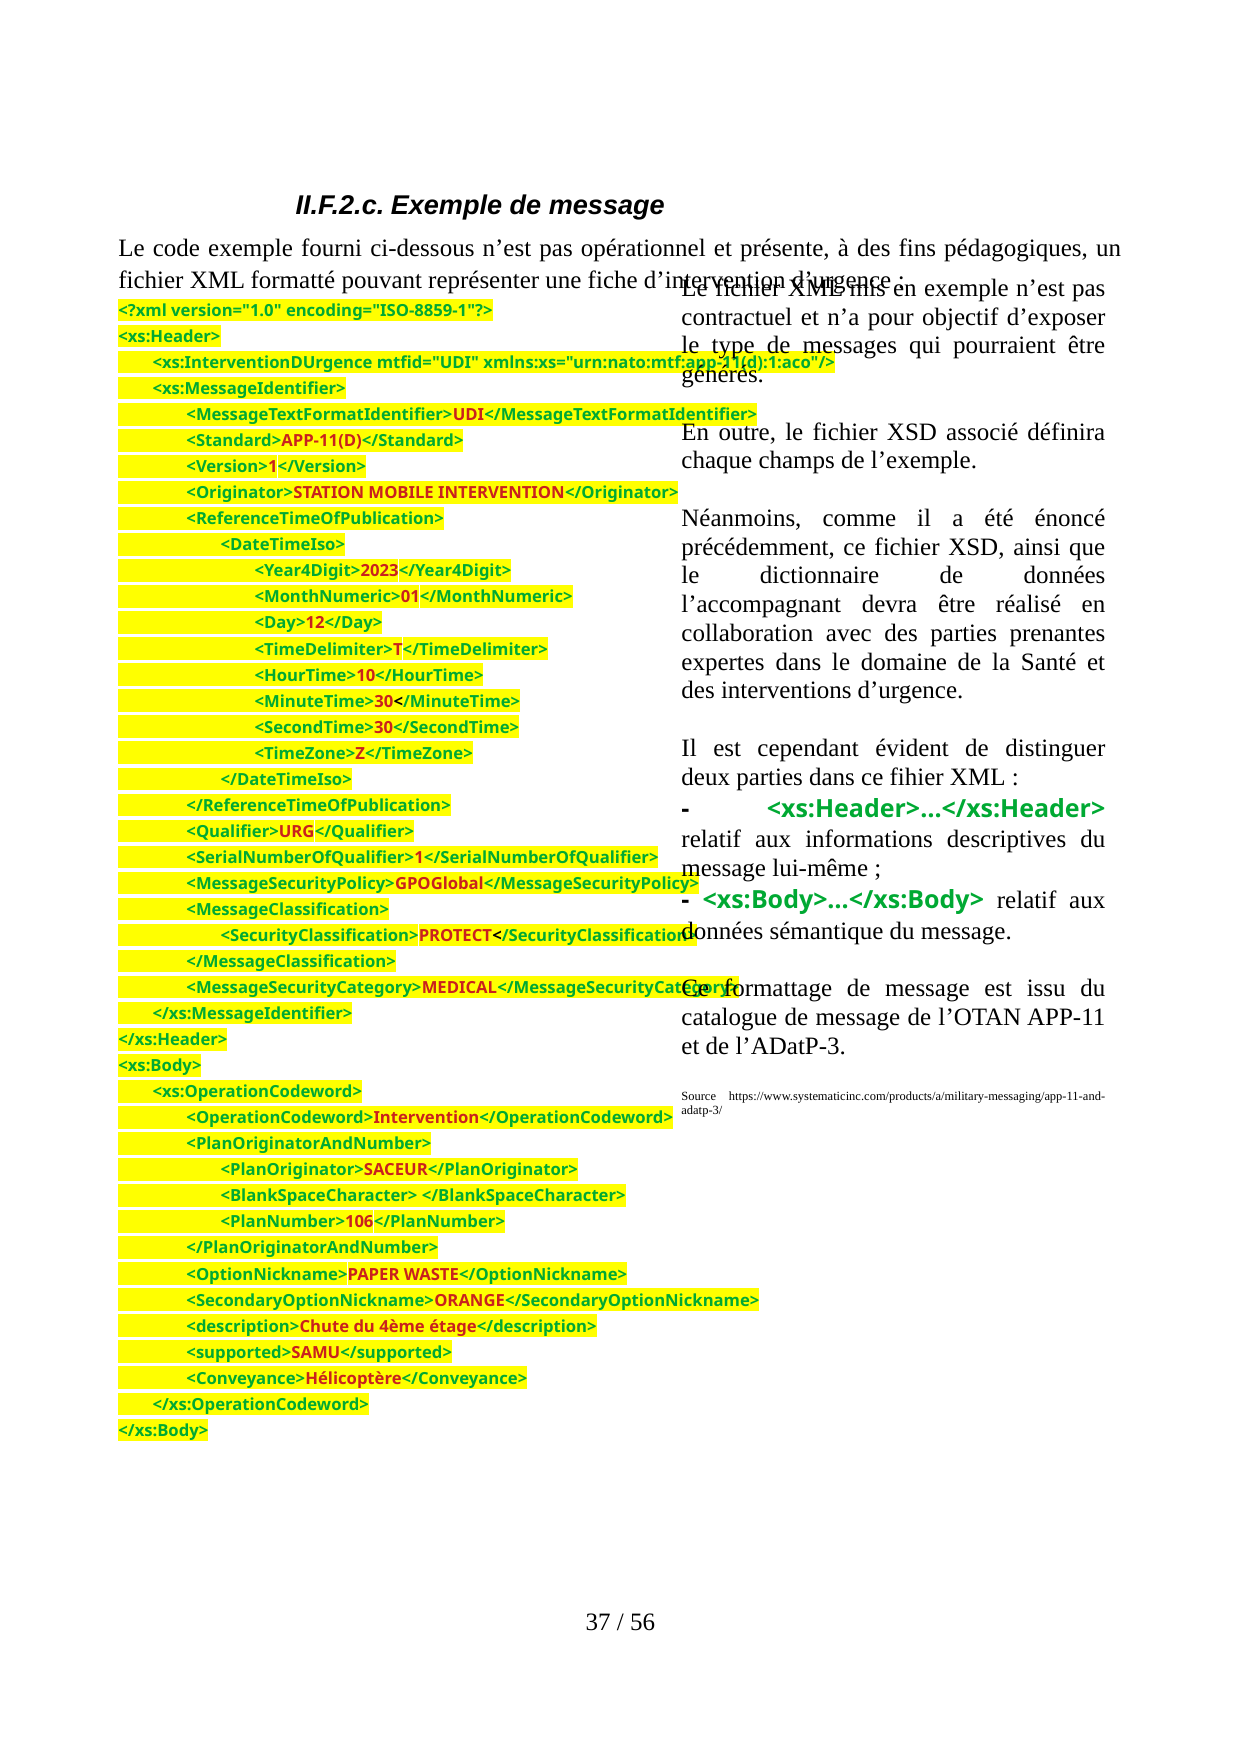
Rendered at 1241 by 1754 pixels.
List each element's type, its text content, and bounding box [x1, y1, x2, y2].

text </PlanOriginatorAndNumber> [118, 1236, 1122, 1259]
text <supported>SAMU</supported> [118, 1340, 1122, 1363]
text <SecurityClassification>PROTECT</SecurityClassification> [118, 924, 1122, 946]
text <Conveyance>Hélicoptère</Conveyance> [118, 1366, 1122, 1389]
text <ReferenceTimeOfPublication> [118, 507, 1122, 530]
text <PlanOriginator>SACEUR</PlanOriginator> [118, 1158, 1122, 1181]
text <xs:Body> [118, 1054, 1122, 1077]
text </xs:OperationCodeword> [118, 1392, 1122, 1415]
text <xs:Header> [118, 325, 1122, 347]
text <xs:MessageIdentifier> [118, 377, 1122, 399]
text </MessageClassification> [118, 950, 1122, 972]
text <SerialNumberOfQualifier>1</SerialNumberOfQualifier> [118, 846, 1122, 868]
text <?xml version="1.0" encoding="ISO-8859-1"?> [118, 299, 1122, 321]
text <Year4Digit>2023</Year4Digit> [118, 559, 1122, 582]
text <description>Chute du 4ème étage</description> [118, 1314, 1122, 1337]
text <MonthNumeric>01</MonthNumeric> [118, 585, 1122, 608]
text </xs:Header> [118, 1028, 1122, 1051]
text <MessageClassification> [118, 898, 1122, 920]
text <TimeZone>Z</TimeZone> [118, 741, 1122, 764]
text <OperationCodeword>Intervention</OperationCodeword> [118, 1106, 1122, 1129]
text <PlanNumber>106</PlanNumber> [118, 1210, 1122, 1233]
text <Originator>STATION MOBILE INTERVENTION</Originator> [118, 481, 1122, 504]
text <MinuteTime>30</MinuteTime> [118, 689, 1122, 712]
text <MessageTextFormatIdentifier>UDI</MessageTextFormatIdentifier> [118, 403, 1122, 426]
text <Day>12</Day> [118, 611, 1122, 634]
text <xs:OperationCodeword> [118, 1080, 1122, 1103]
text </ReferenceTimeOfPublication> [118, 793, 1122, 816]
text <HourTime>10</HourTime> [118, 663, 1122, 686]
text <PlanOriginatorAndNumber> [118, 1132, 1122, 1155]
subtitle Exemple de message [118, 189, 1122, 220]
text <SecondTime>30</SecondTime> [118, 715, 1122, 738]
text <xs:InterventionDUrgence mtfid="UDI" xmlns:xs="urn:nato:mtf:app-11(d):1:aco"/> [118, 351, 1122, 373]
text </xs:MessageIdentifier> [118, 1002, 1122, 1024]
text <BlankSpaceCharacter> </BlankSpaceCharacter> [118, 1184, 1122, 1207]
text <DateTimeIso> [118, 533, 1122, 556]
text <TimeDelimiter>T</TimeDelimiter> [118, 637, 1122, 660]
text <SecondaryOptionNickname>ORANGE</SecondaryOptionNickname> [118, 1288, 1122, 1311]
text <Qualifier>URG</Qualifier> [118, 819, 1122, 842]
text <MessageSecurityCategory>MEDICAL</MessageSecurityCategory> [118, 976, 1122, 998]
text <OptionNickname>PAPER WASTE</OptionNickname> [118, 1262, 1122, 1285]
text <Standard>APP-11(D)</Standard> [118, 429, 1122, 452]
text <MessageSecurityPolicy>GPOGlobal</MessageSecurityPolicy> [118, 872, 1122, 894]
text </xs:Body> [118, 1418, 1122, 1441]
text </DateTimeIso> [118, 767, 1122, 790]
text <Version>1</Version> [118, 455, 1122, 478]
text Le code exemple fourni ci-dessous n’est pas opérationnel et présente, à des fins pédagogiques, un fichier XML formatté pouvant représenter une fiche d’intervention d’urgence : [118, 233, 1122, 294]
